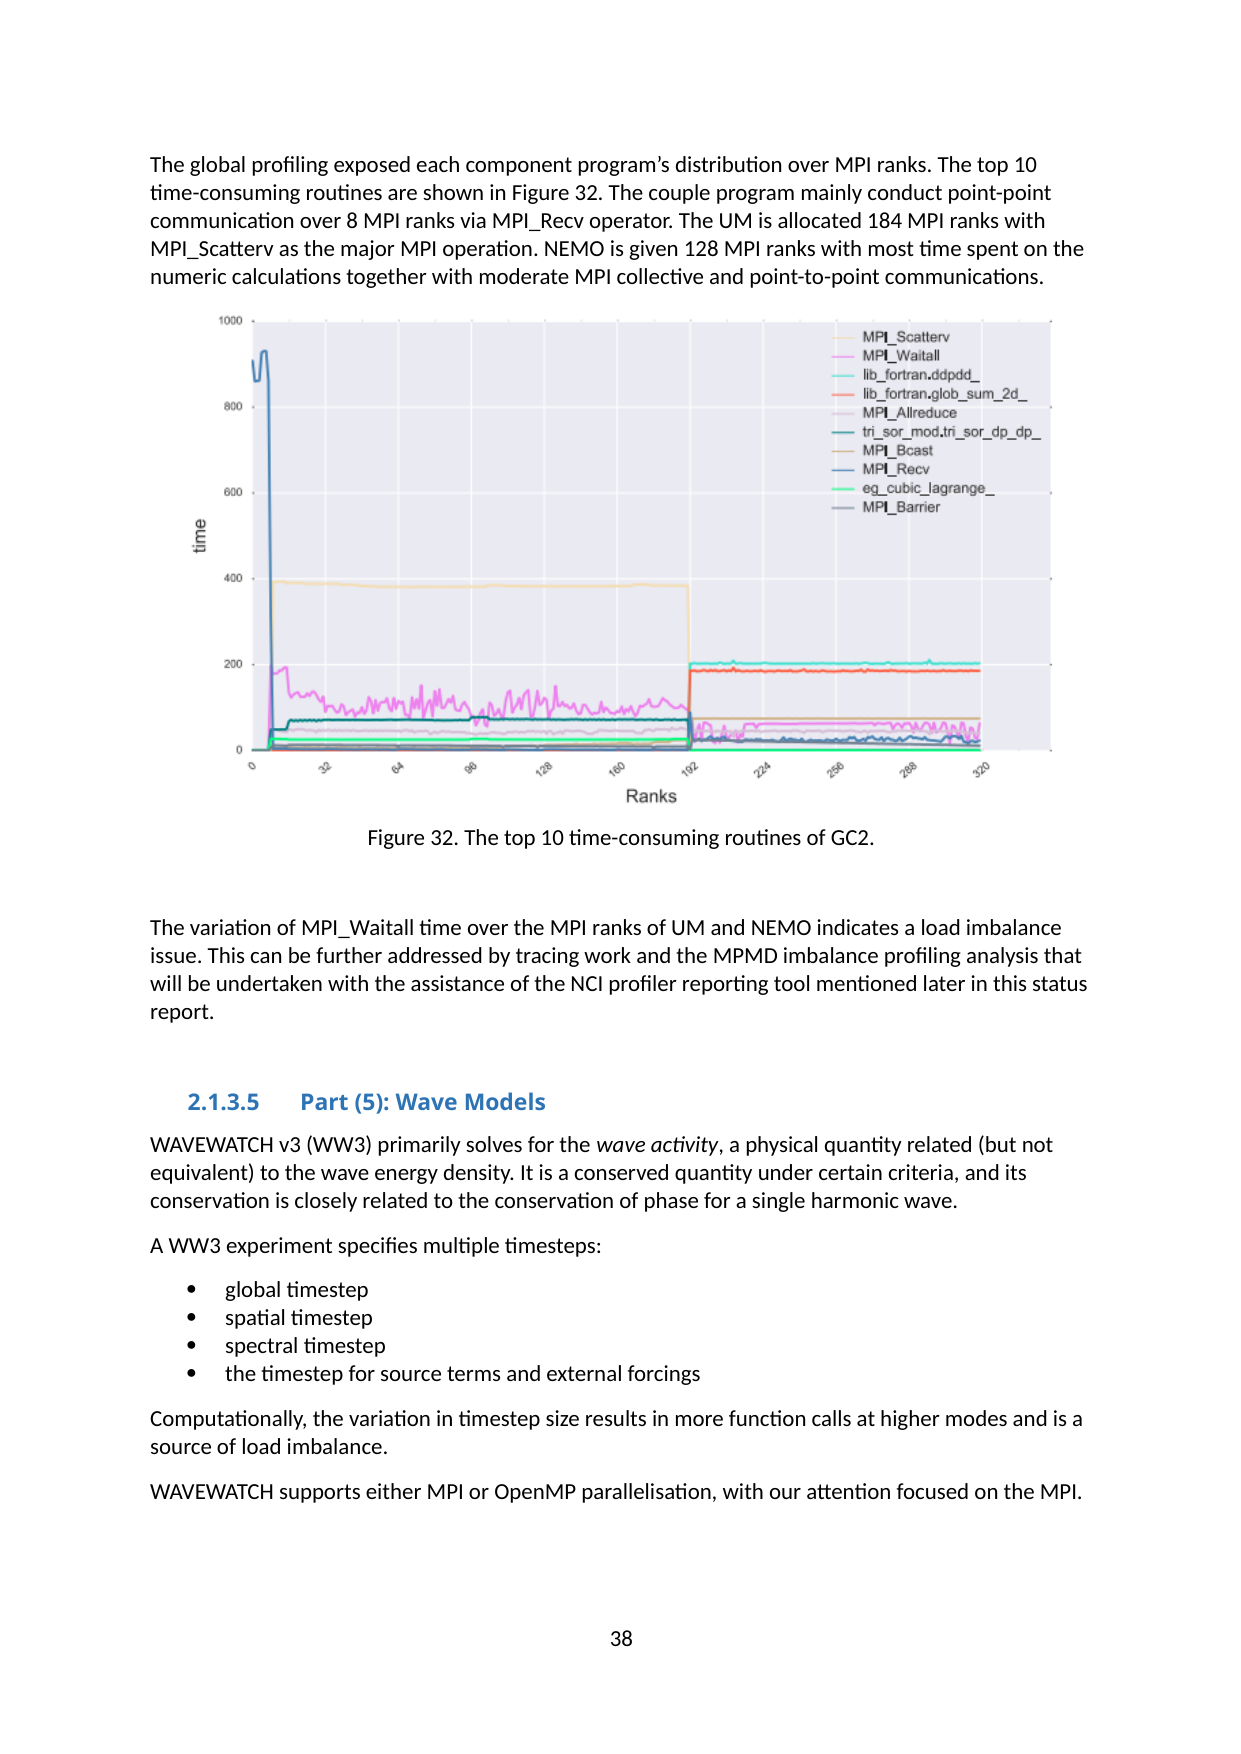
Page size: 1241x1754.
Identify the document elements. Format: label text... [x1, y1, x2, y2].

text Computationally, the variation in timestep size results in more function calls at higher modes and is a source of load imbalance. [150, 1404, 1092, 1460]
text WAVEWATCH supports either MPI or OpenMP parallelisation, with our attention focused on the MPI. [150, 1477, 1092, 1505]
list the timestep for source terms and external forcings [187, 1359, 1092, 1388]
text WAVEWATCH v3 (WW3) primarily solves for the wave activity, a physical quantity related (but not equivalent) to the wave energy density. It is a conserved quantity under certain criteria, and its conservation is closely related to the conservation of phase for a single harmonic wave. [150, 1130, 1092, 1214]
text A WW3 experiment specifies multiple timesteps: [150, 1231, 1092, 1259]
text The global profiling exposed each component program’s distribution over MPI ranks. The top 10 time-consuming routines are shown in Figure 32. The couple program mainly conduct point-point communication over 8 MPI ranks via MPI_Recv operator. The UM is allocated 184 MPI ranks with MPI_Scatterv as the major MPI operation. NEMO is given 128 MPI ranks with most time spent on the numeric calculations together with moderate MPI collective and point-to-point communications. [150, 150, 1092, 290]
text The variation of MPI_Waitall time over the MPI ranks of UM and NEMO indicates a load imbalance issue. This can be further addressed by tracing work and the MPMD imbalance profiling analysis that will be undertaken with the assistance of the NCI profiler reporting tool mentioned later in this status report. [150, 913, 1092, 1025]
list spectral timestep [187, 1332, 1092, 1359]
list global timestep [187, 1276, 1092, 1303]
subtitle Part (5): Wave Models [187, 1086, 1092, 1118]
text Figure 32. The top 10 time-consuming routines of GC2. [150, 823, 1092, 852]
list spatial timestep [187, 1303, 1092, 1332]
